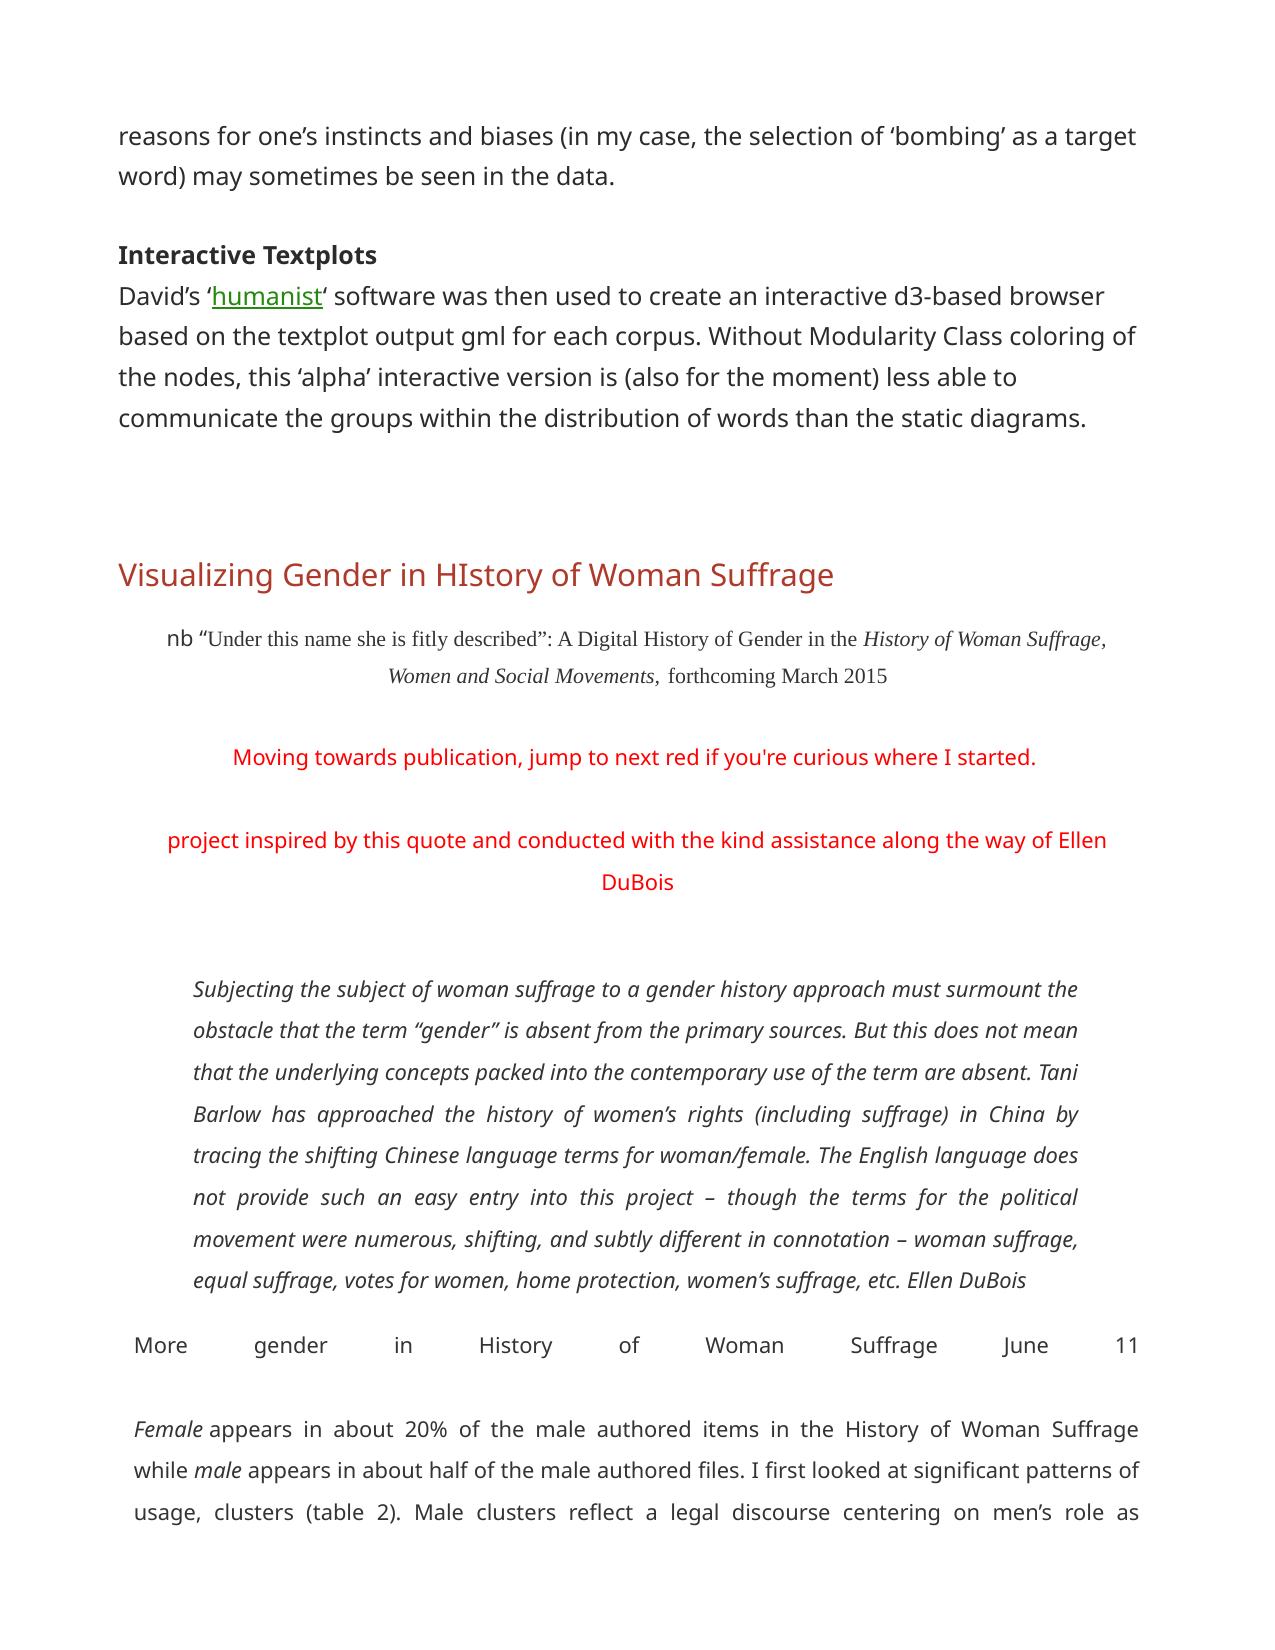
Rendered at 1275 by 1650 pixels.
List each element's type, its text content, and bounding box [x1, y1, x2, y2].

text Subjecting the subject of woman suffrage to a gender history approach must surmount the obstacle that the term “gender” is absent from the primary sources. But this does not mean that the underlying concepts packed into the contemporary use of the term are absent. Tani Barlow has approached the history of women’s rights (including suffrage) in China by tracing the shifting Chinese language terms for woman/female. The English language does not provide such an easy entry into this project – though the terms for the political movement were numerous, shifting, and subtly different in connotation – woman suffrage, equal suffrage, votes for women, home protection, women’s suffrage, etc. Ellen DuBois [193, 974, 1082, 1295]
text reasons for one’s instincts and biases (in my case, the selection of ‘bombing’ as a target word) may sometimes be seen in the data. [118, 118, 1157, 193]
subtitle Visualizing Gender in HIstory of Woman Suffrage [118, 553, 1157, 595]
text Interactive Textplots [118, 237, 1157, 271]
text David’s ‘humanist‘ software was then used to create an interactive d3-based browser based on the textplot output gml for each corpus. Without Modularity Class coloring of the nodes, this ‘alpha’ interactive version is (also for the moment) less able to communicate the groups within the distribution of words than the static diagrams. [118, 278, 1157, 435]
text nb “Under this name she is fitly described”: A Digital History of Gender in the History of Woman Suffrage, Women and Social Movements, forthcoming March 2015 Moving towards publication, jump to next red if you're curious where I started. project inspired by this quote and conducted with the kind assistance along the way of Ellen DuBois [134, 623, 1141, 938]
text More gender in History of Woman Suffrage June 11 Female appears in about 20% of the male authored items in the History of Woman Suffrage while male appears in about half of the male authored files. I first looked at significant patterns of usage, clusters (table 2). Male clusters reflect a legal discourse centering on men’s role as [134, 1331, 1141, 1527]
